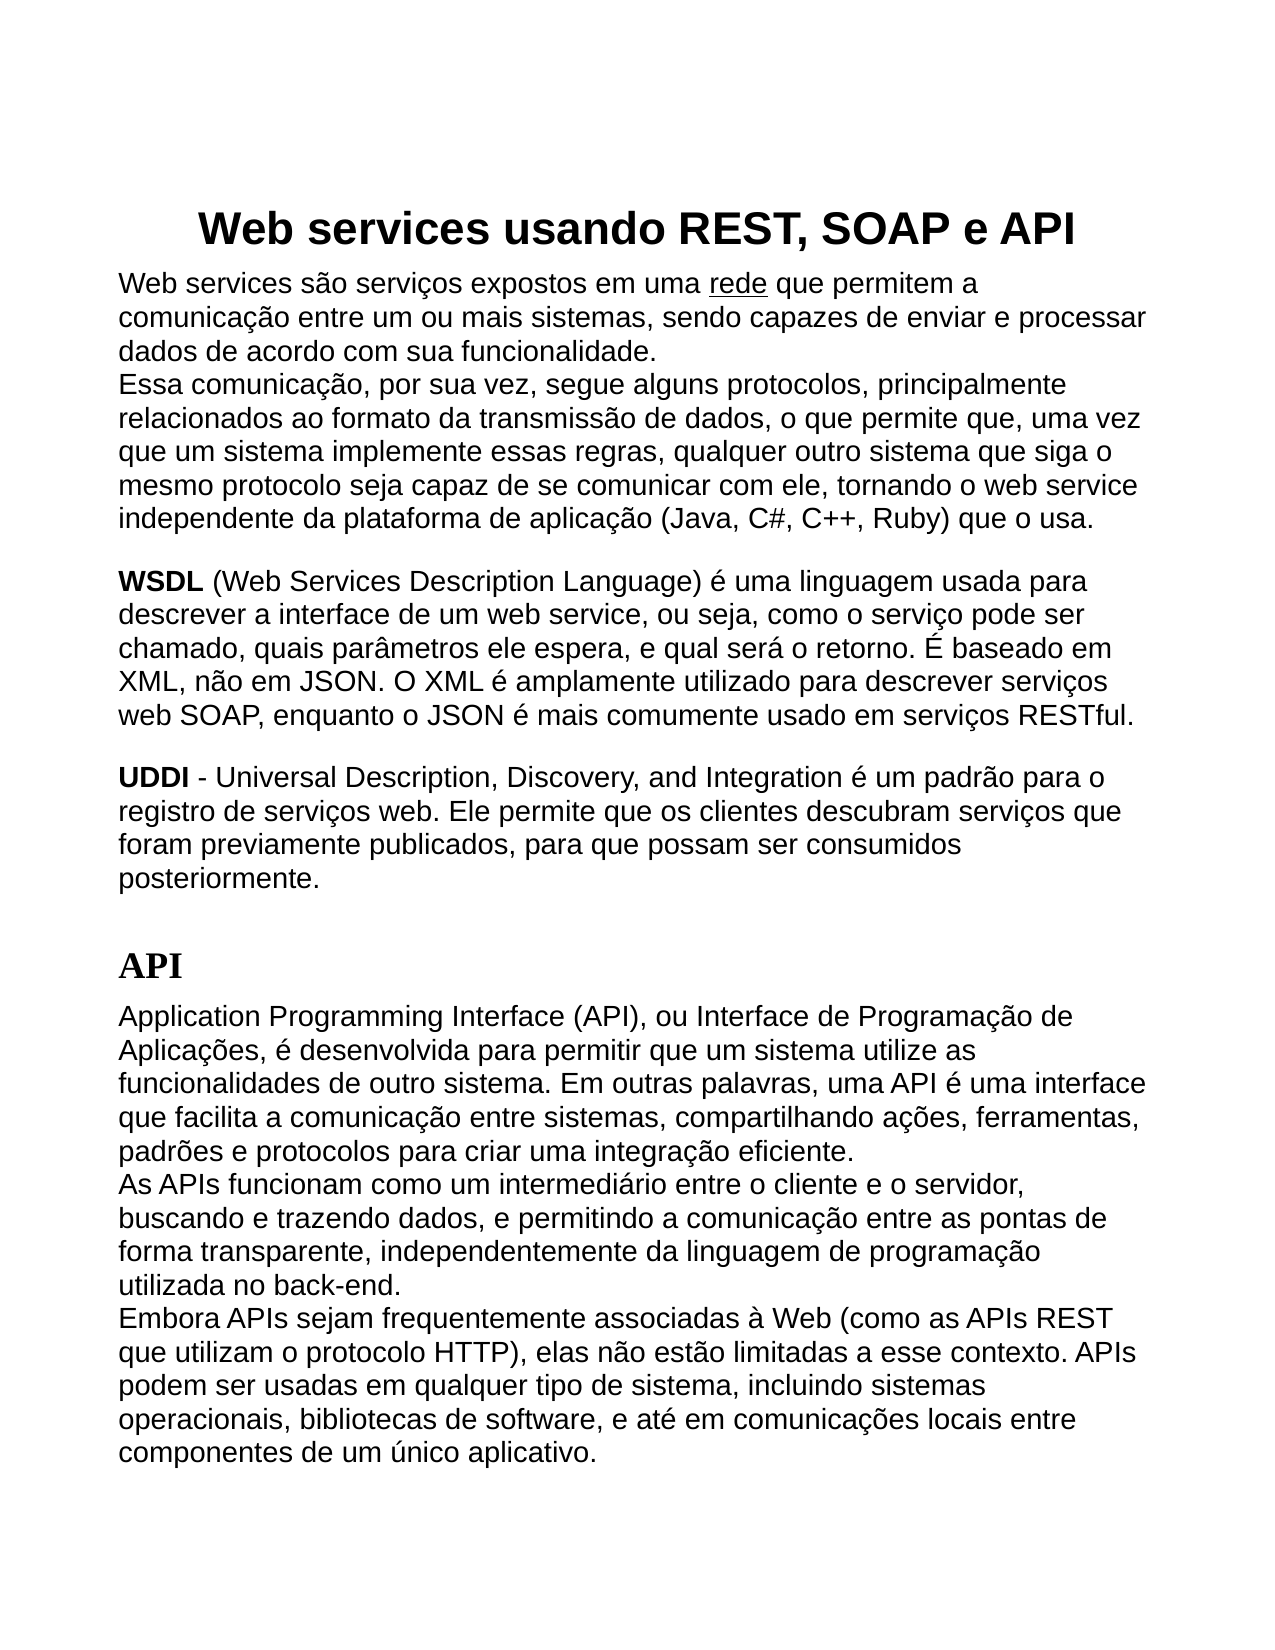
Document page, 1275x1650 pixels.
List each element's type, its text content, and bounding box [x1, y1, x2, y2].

text As APIs funcionam como um intermediário entre o cliente e o servidor, buscando e trazendo dados, e permitindo a comunicação entre as pontas de forma transparente, independentemente da linguagem de programação utilizada no back-end. [118, 1167, 1157, 1301]
subtitle API [118, 944, 1157, 987]
text UDDI - Universal Description, Discovery, and Integration é um padrão para o registro de serviços web. Ele permite que os clientes descubram serviços que foram previamente publicados, para que possam ser consumidos posteriormente. [118, 760, 1157, 894]
text WSDL (Web Services Description Language) é uma linguagem usada para descrever a interface de um web service, ou seja, como o serviço pode ser chamado, quais parâmetros ele espera, e qual será o retorno. É baseado em XML, não em JSON. O XML é amplamente utilizado para descrever serviços web SOAP, enquanto o JSON é mais comumente usado em serviços RESTful. [118, 564, 1157, 731]
text Essa comunicação, por sua vez, segue alguns protocolos, principalmente relacionados ao formato da transmissão de dados, o que permite que, uma vez que um sistema implemente essas regras, qualquer outro sistema que siga o mesmo protocolo seja capaz de se comunicar com ele, tornando o web service independente da plataforma de aplicação (Java, C#, C++, Ruby) que o usa. [118, 367, 1157, 535]
text Web services são serviços expostos em uma rede que permitem a comunicação entre um ou mais sistemas, sendo capazes de enviar e processar dados de acordo com sua funcionalidade. [118, 267, 1157, 367]
subtitle Web services usando REST, SOAP e API [118, 201, 1157, 254]
text Embora APIs sejam frequentemente associadas à Web (como as APIs REST que utilizam o protocolo HTTP), elas não estão limitadas a esse contexto. APIs podem ser usadas em qualquer tipo de sistema, incluindo sistemas operacionais, bibliotecas de software, e até em comunicações locais entre componentes de um único aplicativo. [118, 1301, 1157, 1469]
text Application Programming Interface (API), ou Interface de Programação de Aplicações, é desenvolvida para permitir que um sistema utilize as funcionalidades de outro sistema. Em outras palavras, uma API é uma interface que facilita a comunicação entre sistemas, compartilhando ações, ferramentas, padrões e protocolos para criar uma integração eficiente. [118, 999, 1157, 1167]
